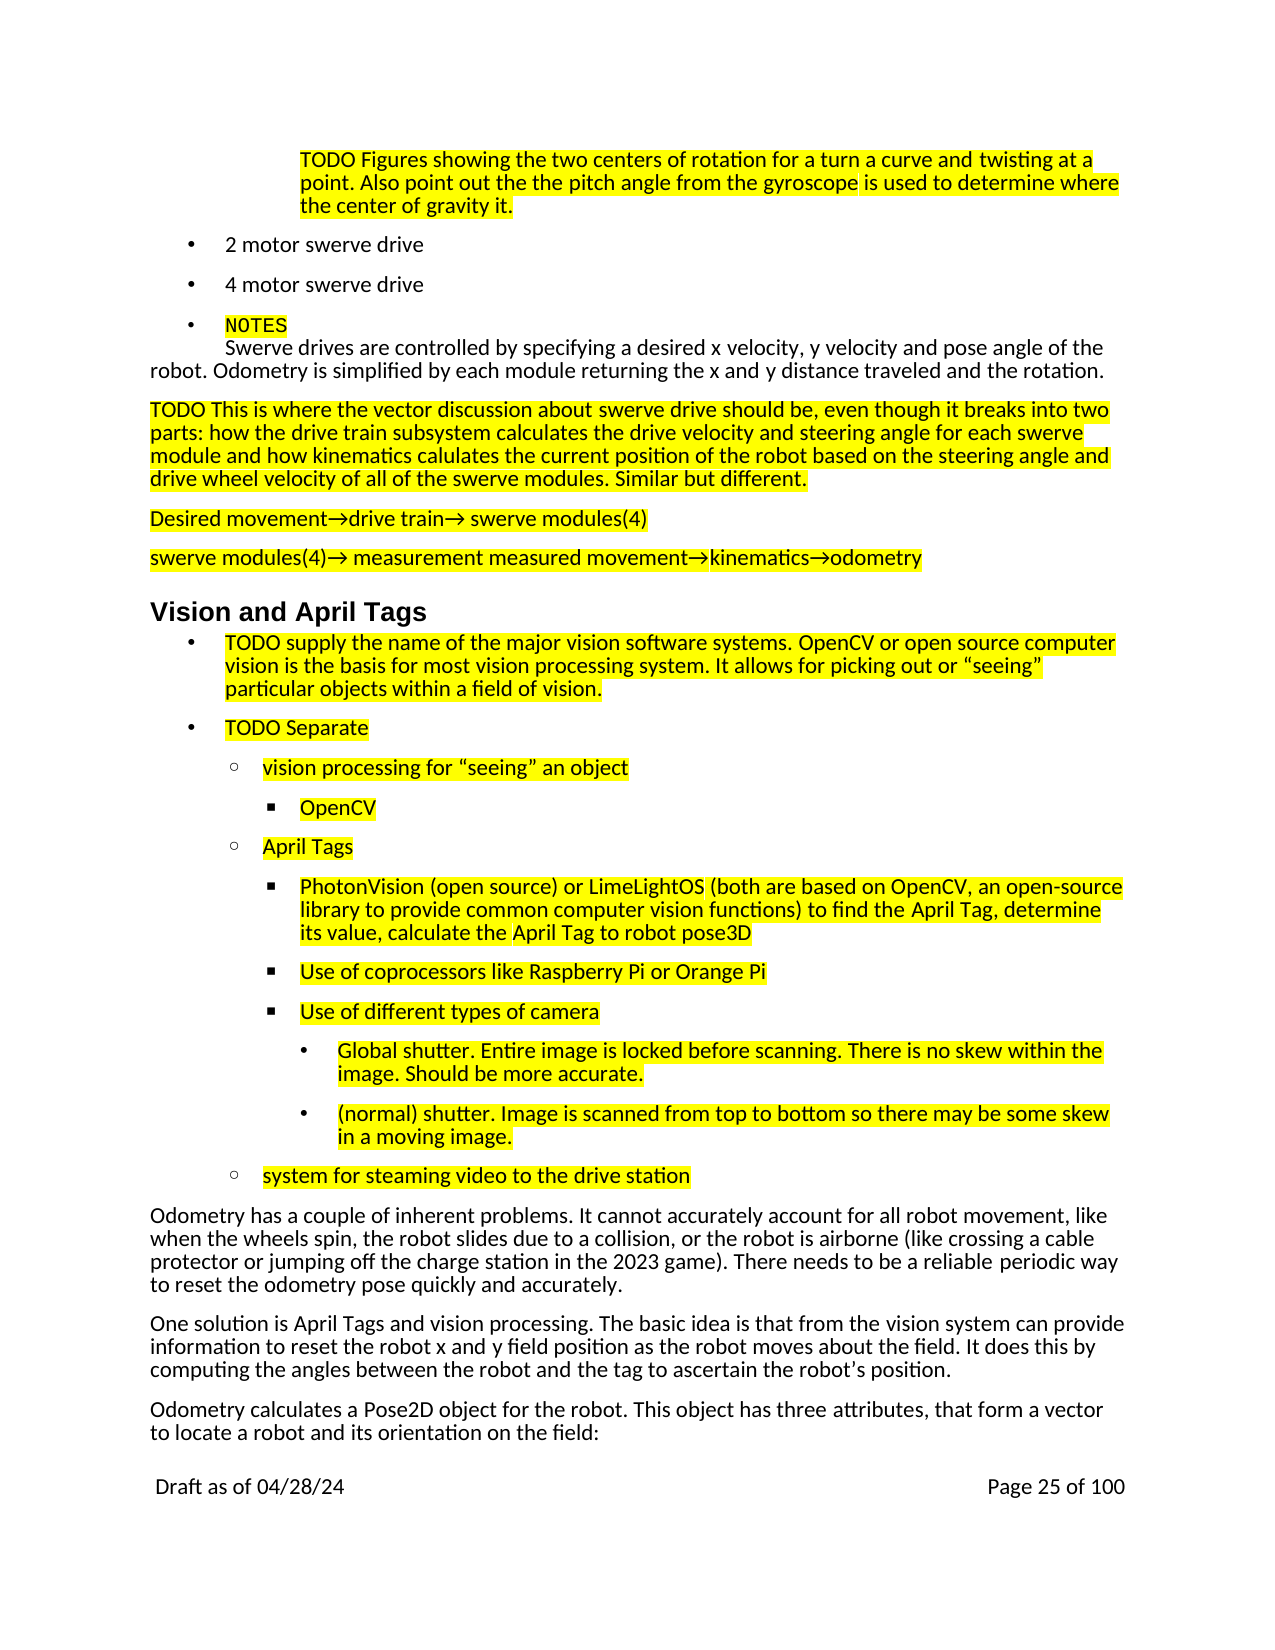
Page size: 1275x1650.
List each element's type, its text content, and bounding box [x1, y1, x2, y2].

list PhotonVision (open source) or LimeLightOS (both are based on OpenCV, an open-source library to provide common computer vision functions) to find the April Tag, determine its value, calculate the April Tag to robot pose3D [262, 877, 1125, 946]
list (normal) shutter. Image is scanned from top to bottom so there may be some skew in a moving image. [300, 1104, 1125, 1150]
list TODO supply the name of the major vision software systems. OpenCV or open source computer vision is the basis for most vision processing system. It allows for picking out or “seeing” particular objects within a field of vision. [187, 633, 1125, 702]
list vision processing for “seeing” an object [225, 758, 1125, 781]
text Desired movement→drive train→ swerve modules(4) [150, 509, 1125, 532]
text Odometry has a couple of inherent problems. It cannot accurately account for all robot movement, like when the wheels spin, the robot slides due to a collision, or the robot is airborne (like crossing a cable protector or jumping off the charge station in the 2023 game). There needs to be a reliable periodic way to reset the odometry pose quickly and accurately. [150, 1206, 1125, 1298]
subtitle Vision and April Tags [150, 597, 1125, 627]
list 4 motor swerve drive [187, 275, 1125, 298]
list OpenCV [262, 798, 1125, 821]
list system for steaming video to the drive station [225, 1166, 1125, 1189]
list Use of different types of camera [262, 1002, 1125, 1025]
list April Tags [225, 837, 1125, 860]
list 2 motor swerve drive [187, 235, 1125, 258]
list Global shutter. Entire image is locked before scanning. There is no skew within the image. Should be more accurate. [300, 1041, 1125, 1087]
text Swerve drives are controlled by specifying a desired x velocity, y velocity and pose angle of the robot. Odometry is simplified by each module returning the x and y distance traveled and the rotation. [150, 338, 1125, 384]
list NOTES [187, 314, 1125, 338]
list TODO Figures showing the two centers of rotation for a turn a curve and twisting at a point. Also point out the the pitch angle from the gyroscope is used to determine where the center of gravity it. [262, 150, 1125, 219]
text One solution is April Tags and vision processing. The basic idea is that from the vision system can provide information to reset the robot x and y field position as the robot moves about the field. It does this by computing the angles between the robot and the tag to ascertain the robot’s position. [150, 1314, 1125, 1383]
list TODO Separate [187, 718, 1125, 741]
list Use of coprocessors like Raspberry Pi or Orange Pi [262, 962, 1125, 985]
text TODO This is where the vector discussion about swerve drive should be, even though it breaks into two parts: how the drive train subsystem calculates the drive velocity and steering angle for each swerve module and how kinematics calulates the current position of the robot based on the steering angle and drive wheel velocity of all of the swerve modules. Similar but different. [150, 401, 1125, 492]
text swerve modules(4)→ measurement measured movement→kinematics→odometry [150, 549, 1125, 572]
text Odometry calculates a Pose2D object for the robot. This object has three attributes, that form a vector to locate a robot and its orientation on the field: [150, 1400, 1125, 1446]
